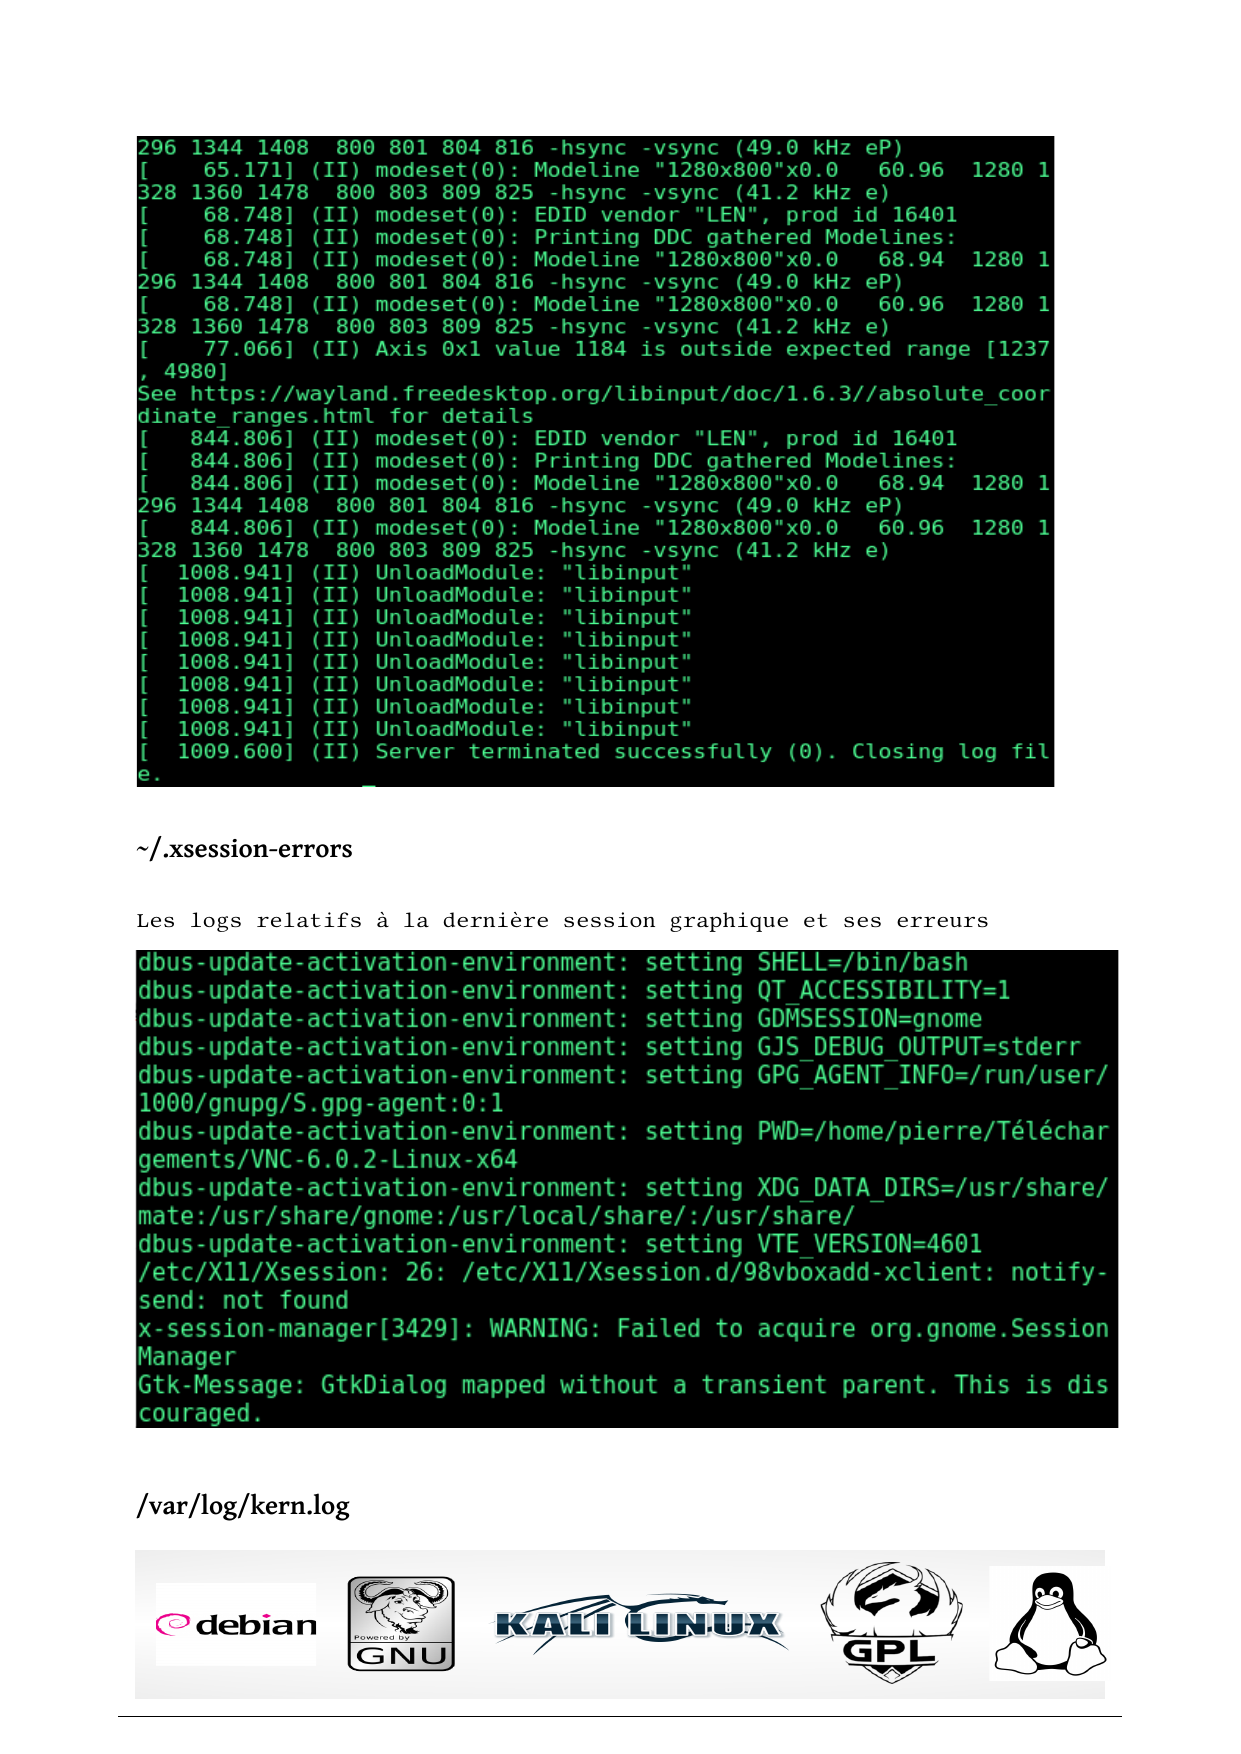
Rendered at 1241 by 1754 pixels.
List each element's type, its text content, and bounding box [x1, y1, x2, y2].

picture [820, 1562, 963, 1684]
picture [989, 1566, 1112, 1681]
text /var/log/kern.log [136, 1491, 1104, 1522]
picture [136, 136, 1055, 787]
text ~/.xsession-errors [136, 834, 1104, 865]
picture [341, 1573, 460, 1674]
text Les logs relatifs à la dernière session graphique et ses erreurs [136, 908, 1104, 932]
picture [156, 1583, 317, 1666]
picture [476, 1579, 799, 1670]
picture [135, 950, 1119, 1428]
